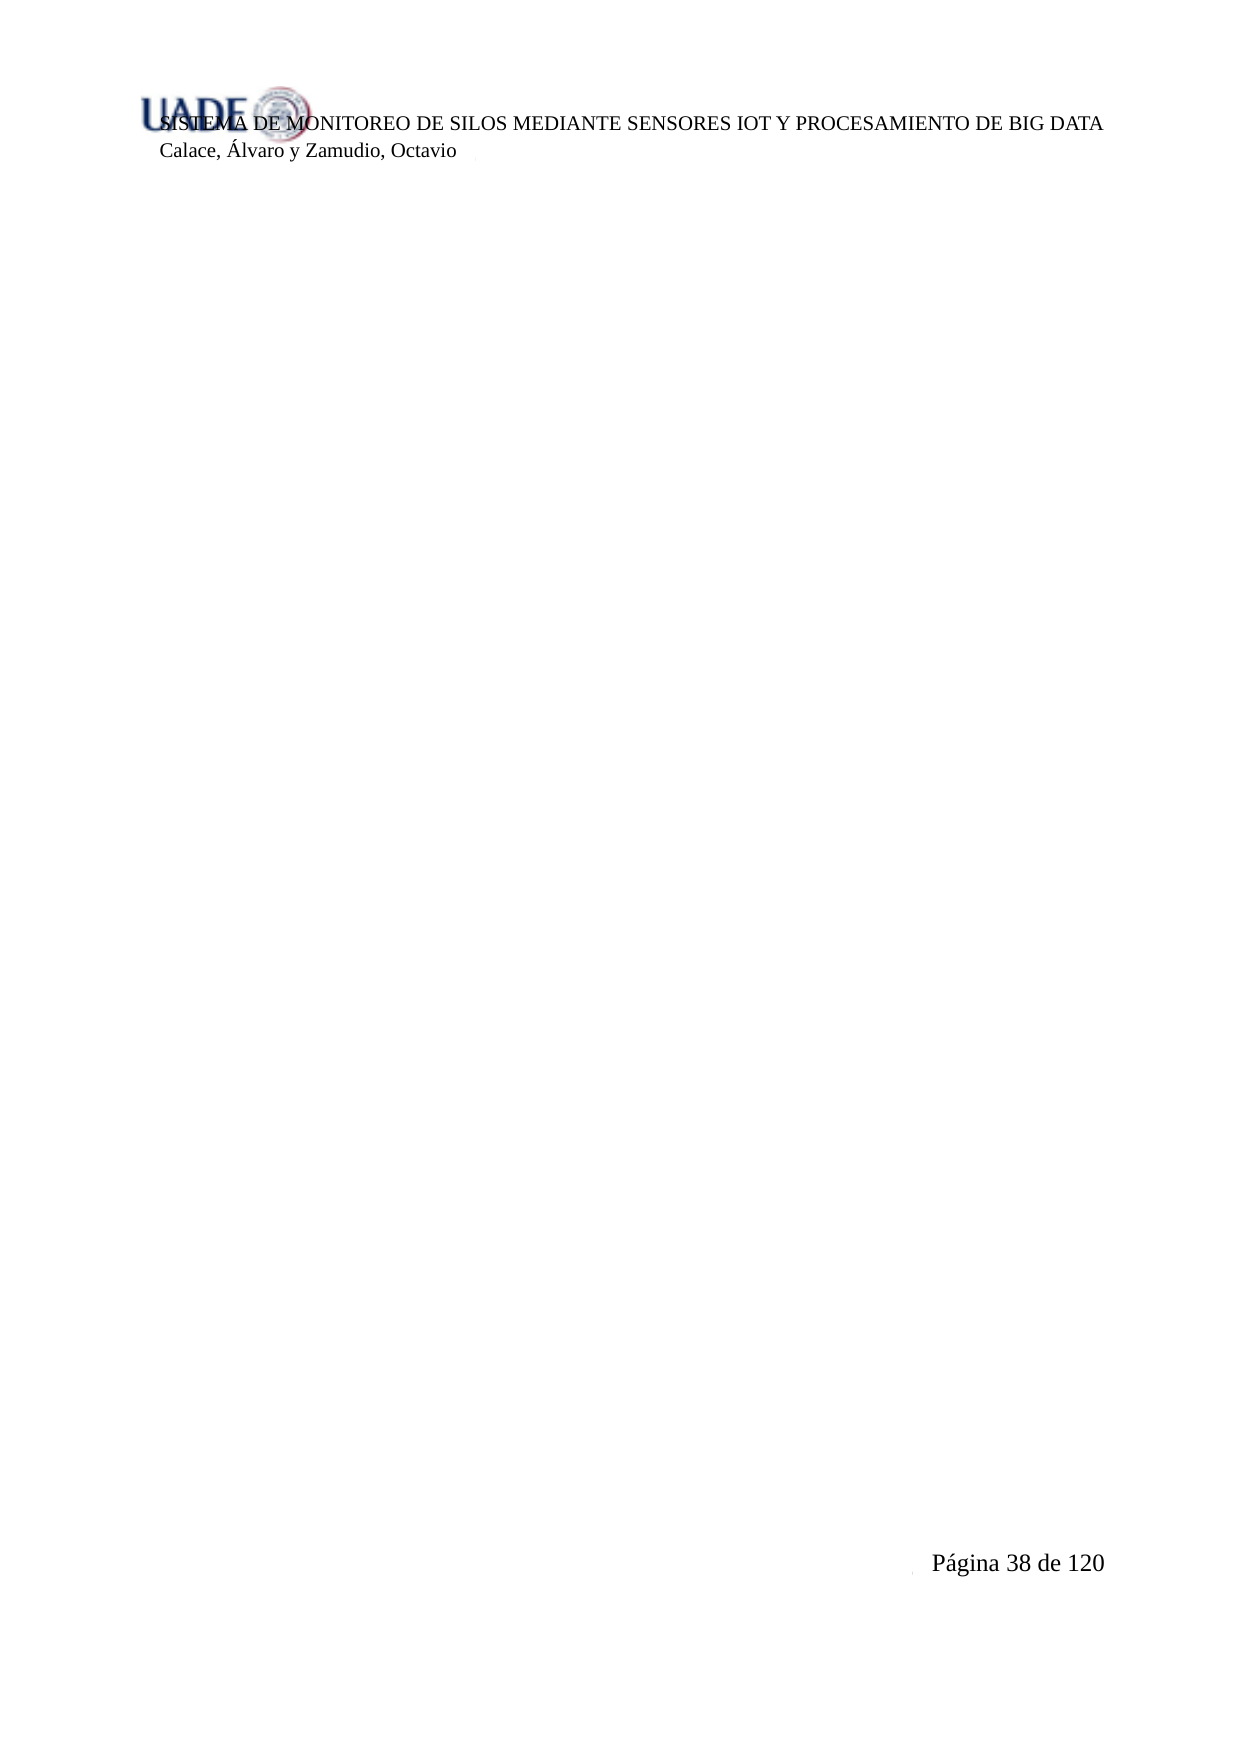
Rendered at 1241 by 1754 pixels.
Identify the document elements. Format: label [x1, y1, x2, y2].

picture [140, 86, 314, 146]
